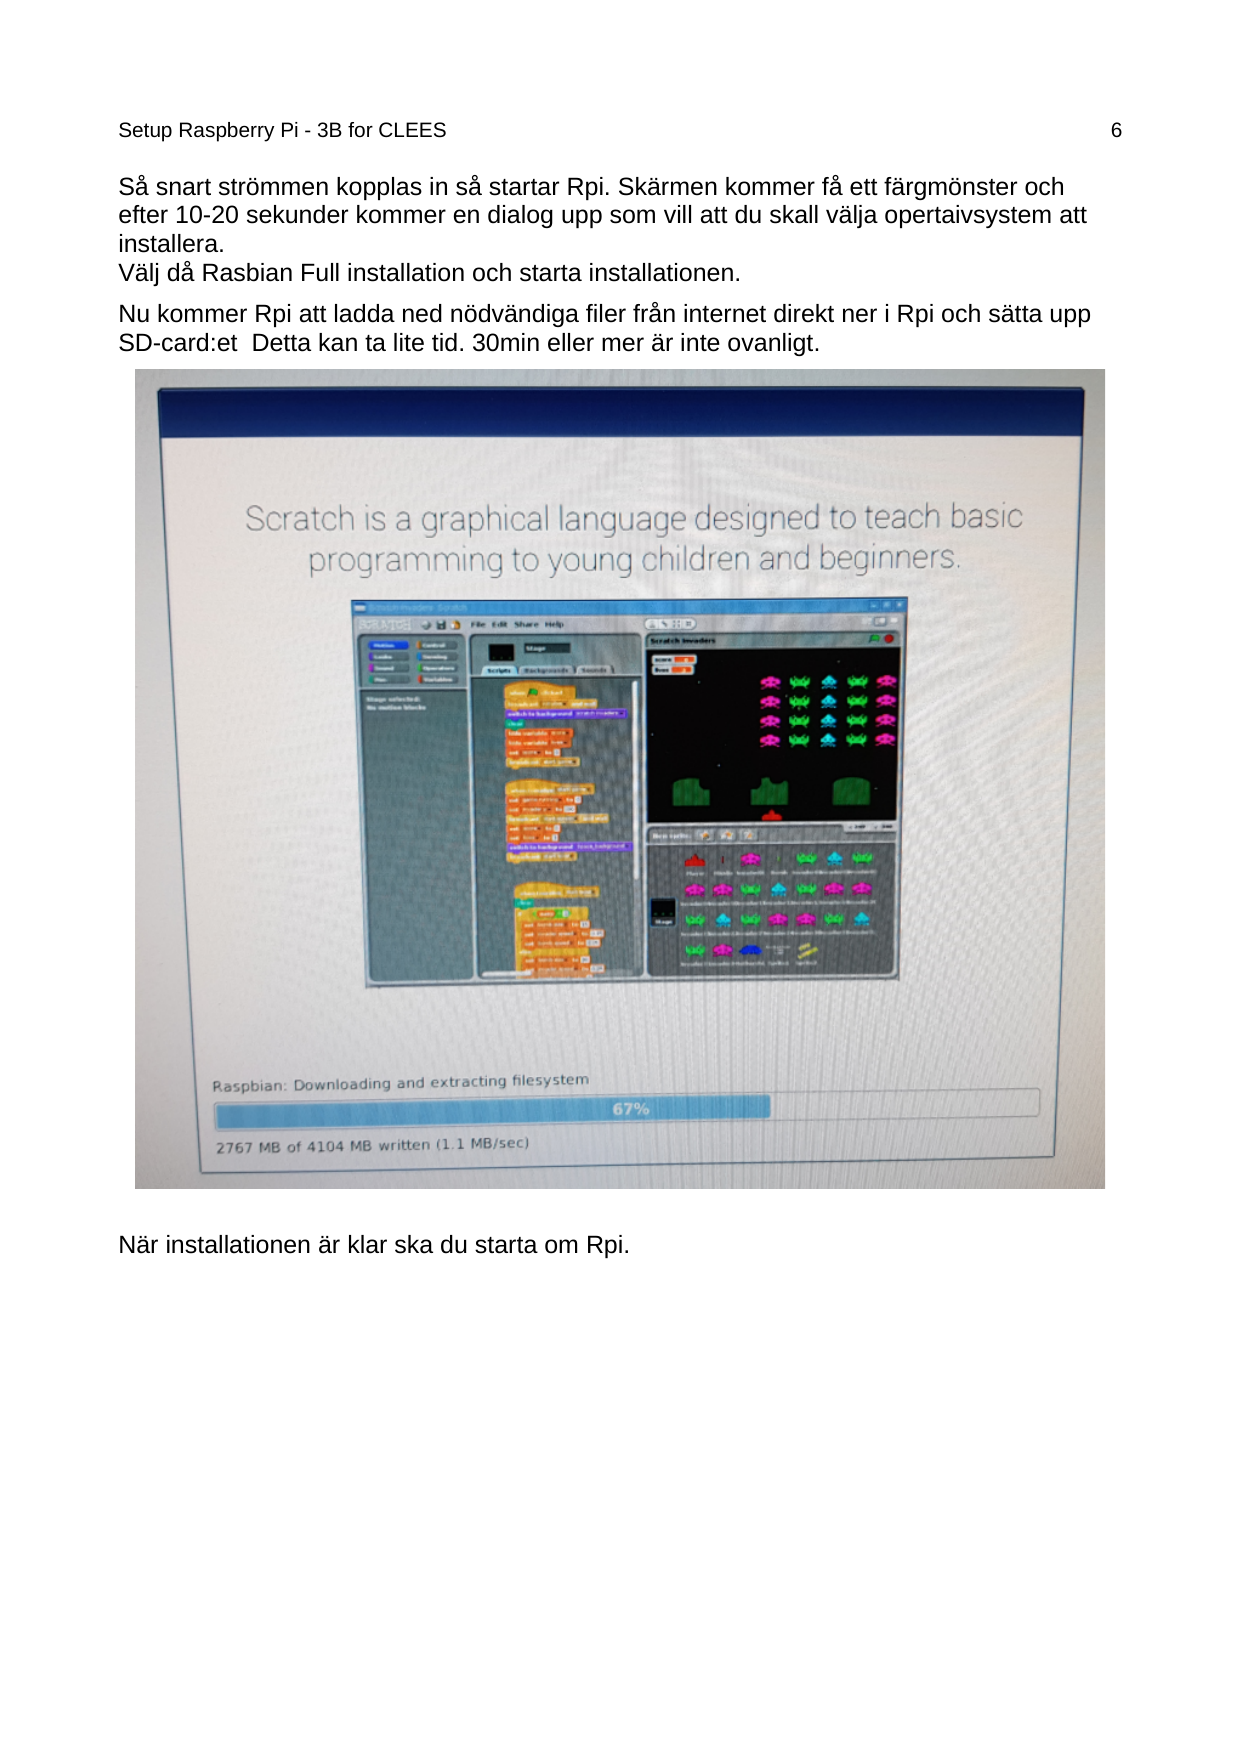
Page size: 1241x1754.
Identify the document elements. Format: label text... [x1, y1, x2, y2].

picture [135, 369, 1105, 1189]
text Nu kommer Rpi att ladda ned nödvändiga filer från internet direkt ner i Rpi och sätta upp SD-card:et Detta kan ta lite tid. 30min eller mer är inte ovanligt. [118, 299, 1122, 357]
text Så snart strömmen kopplas in så startar Rpi. Skärmen kommer få ett färgmönster och efter 10-20 sekunder kommer en dialog upp som vill att du skall välja opertaivsystem att installera. Välj då Rasbian Full installation och starta installationen. [118, 172, 1122, 287]
text När installationen är klar ska du starta om Rpi. [118, 1230, 1122, 1259]
